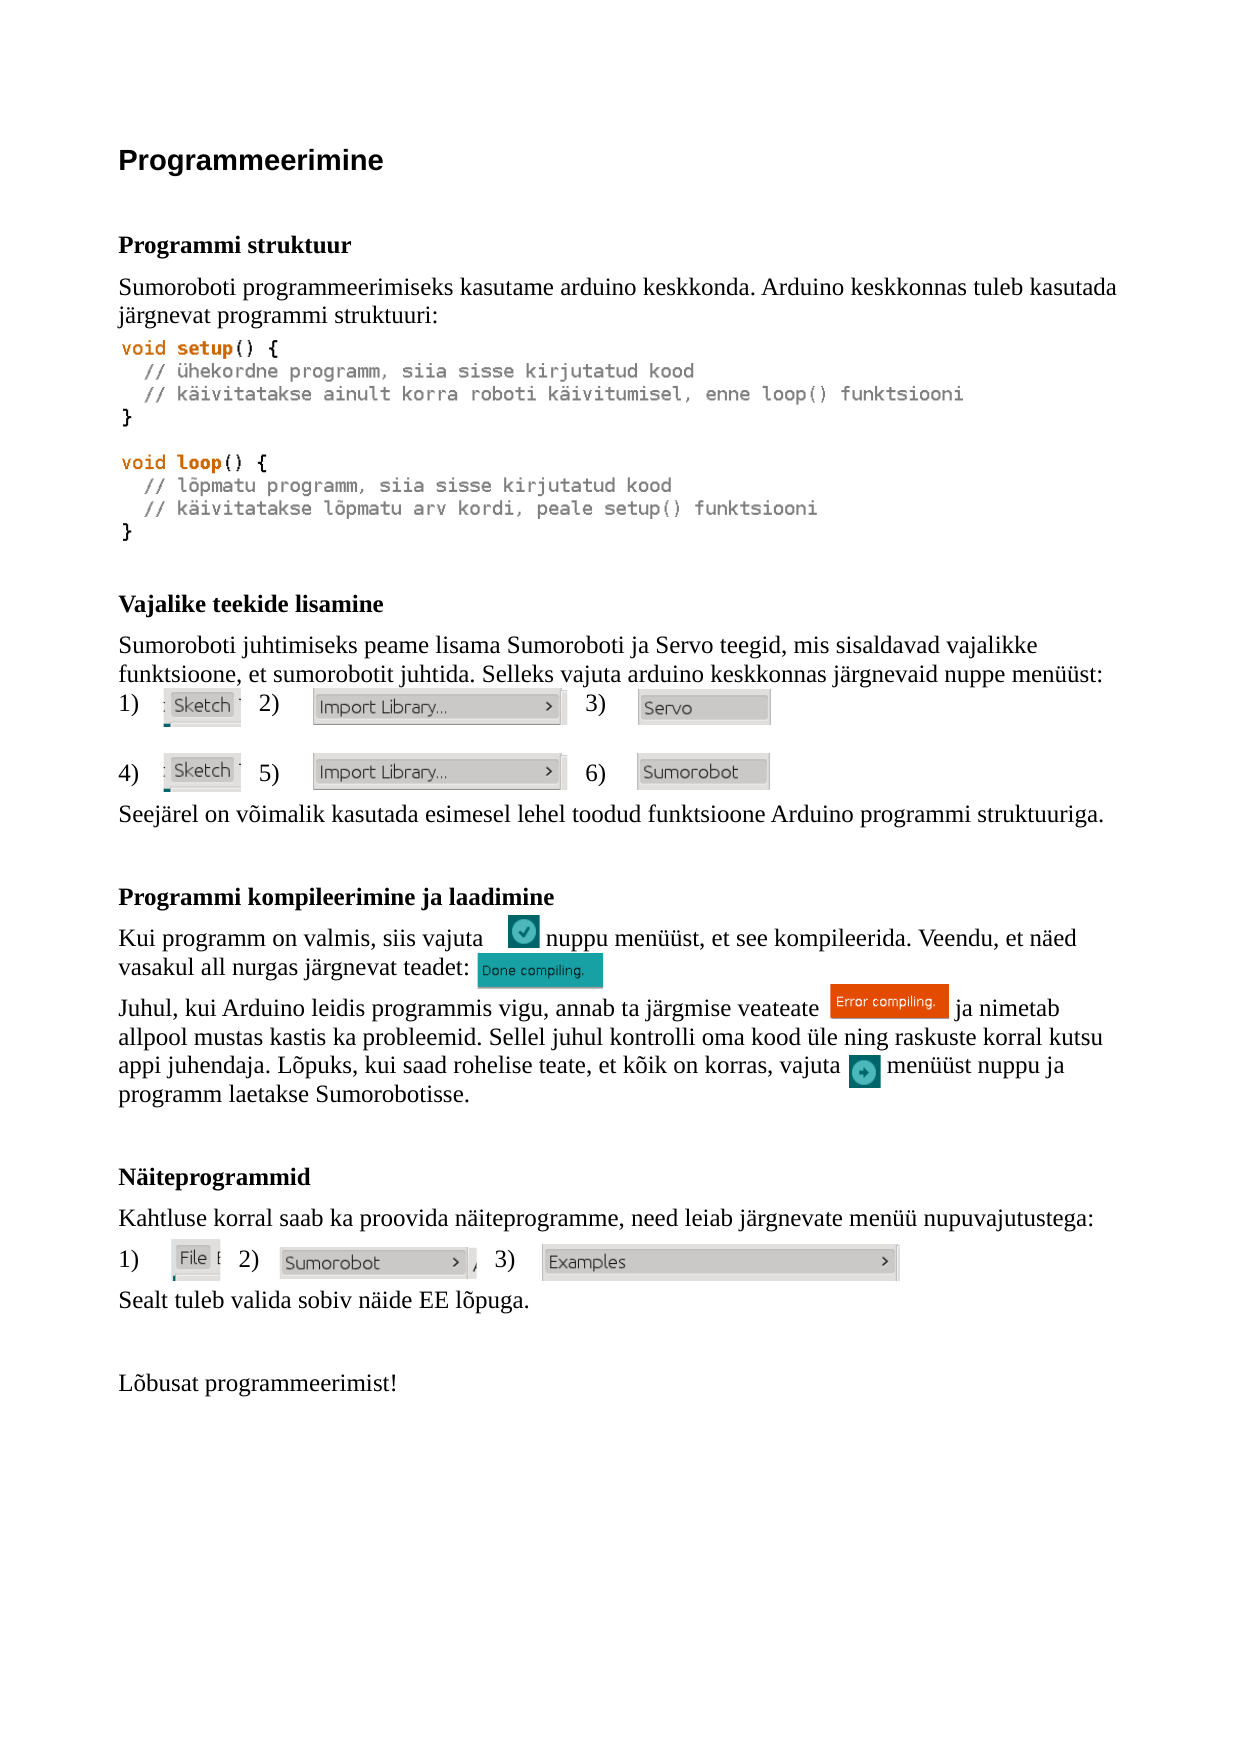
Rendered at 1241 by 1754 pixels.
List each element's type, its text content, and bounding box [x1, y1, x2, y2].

picture [508, 915, 540, 948]
text 2) 3) [221, 1244, 539, 1273]
text Näiteprogrammid [118, 1162, 1122, 1190]
text Seejärel on võimalik kasutada esimesel lehel toodud funktsioone Arduino programmi struktuuriga. [118, 799, 1122, 828]
picture [539, 1244, 900, 1281]
picture [634, 753, 772, 790]
text 4) [118, 758, 163, 787]
picture [312, 753, 568, 790]
picture [171, 1239, 221, 1281]
text Programmi kompileerimine ja laadimine [118, 882, 1122, 910]
picture [477, 953, 604, 989]
text 5) [241, 758, 312, 787]
text 6) [568, 758, 634, 787]
text Sumoroboti programmeerimiseks kasutame arduino keskkonda. Arduino keskkonnas tuleb kasutada järgnevat programmi struktuuri: [118, 272, 1122, 329]
text Vajalike teekide lisamine [118, 589, 1122, 618]
picture [121, 336, 964, 544]
text 1) [118, 1244, 171, 1273]
text Sealt tuleb valida sobiv näide EE lõpuga. [118, 1285, 1122, 1314]
text Kui programm on valmis, siis vajuta nuppu menüüst, et see kompileerida. Veendu, et näed vasakul all nurgas järgnevat teadet: [118, 923, 1122, 980]
text Lõbusat programmeerimist! [118, 1368, 1122, 1397]
picture [849, 1055, 881, 1088]
picture [163, 753, 241, 792]
picture [279, 1247, 477, 1279]
picture [830, 984, 949, 1019]
text Kahtluse korral saab ka proovida näiteprogramme, need leiab järgnevate menüü nupuvajutustega: [118, 1203, 1122, 1232]
text [772, 758, 1122, 787]
text Juhul, kui Arduino leidis programmis vigu, annab ta järgmise veateate ja nimetab allpool mustas kastis ka probleemid. Sellel juhul kontrolli oma kood üle ning raskuste korral kutsu appi juhendaja. Lõpuks, kui saad rohelise teate, et kõik on korras, vajuta menüüst nuppu ja programm laetakse Sumorobotisse. [118, 993, 1122, 1108]
picture [637, 689, 772, 725]
picture [312, 688, 568, 725]
picture [163, 688, 241, 727]
text Sumoroboti juhtimiseks peame lisama Sumoroboti ja Servo teegid, mis sisaldavad vajalikke funktsioone, et sumorobotit juhtida. Selleks vajuta arduino keskkonnas järgnevaid nuppe menüüst: 1) 2) 3) [118, 630, 1122, 745]
text [900, 1244, 1122, 1273]
subtitle Programmeerimine [118, 143, 1122, 177]
text Programmi struktuur [118, 230, 1122, 259]
